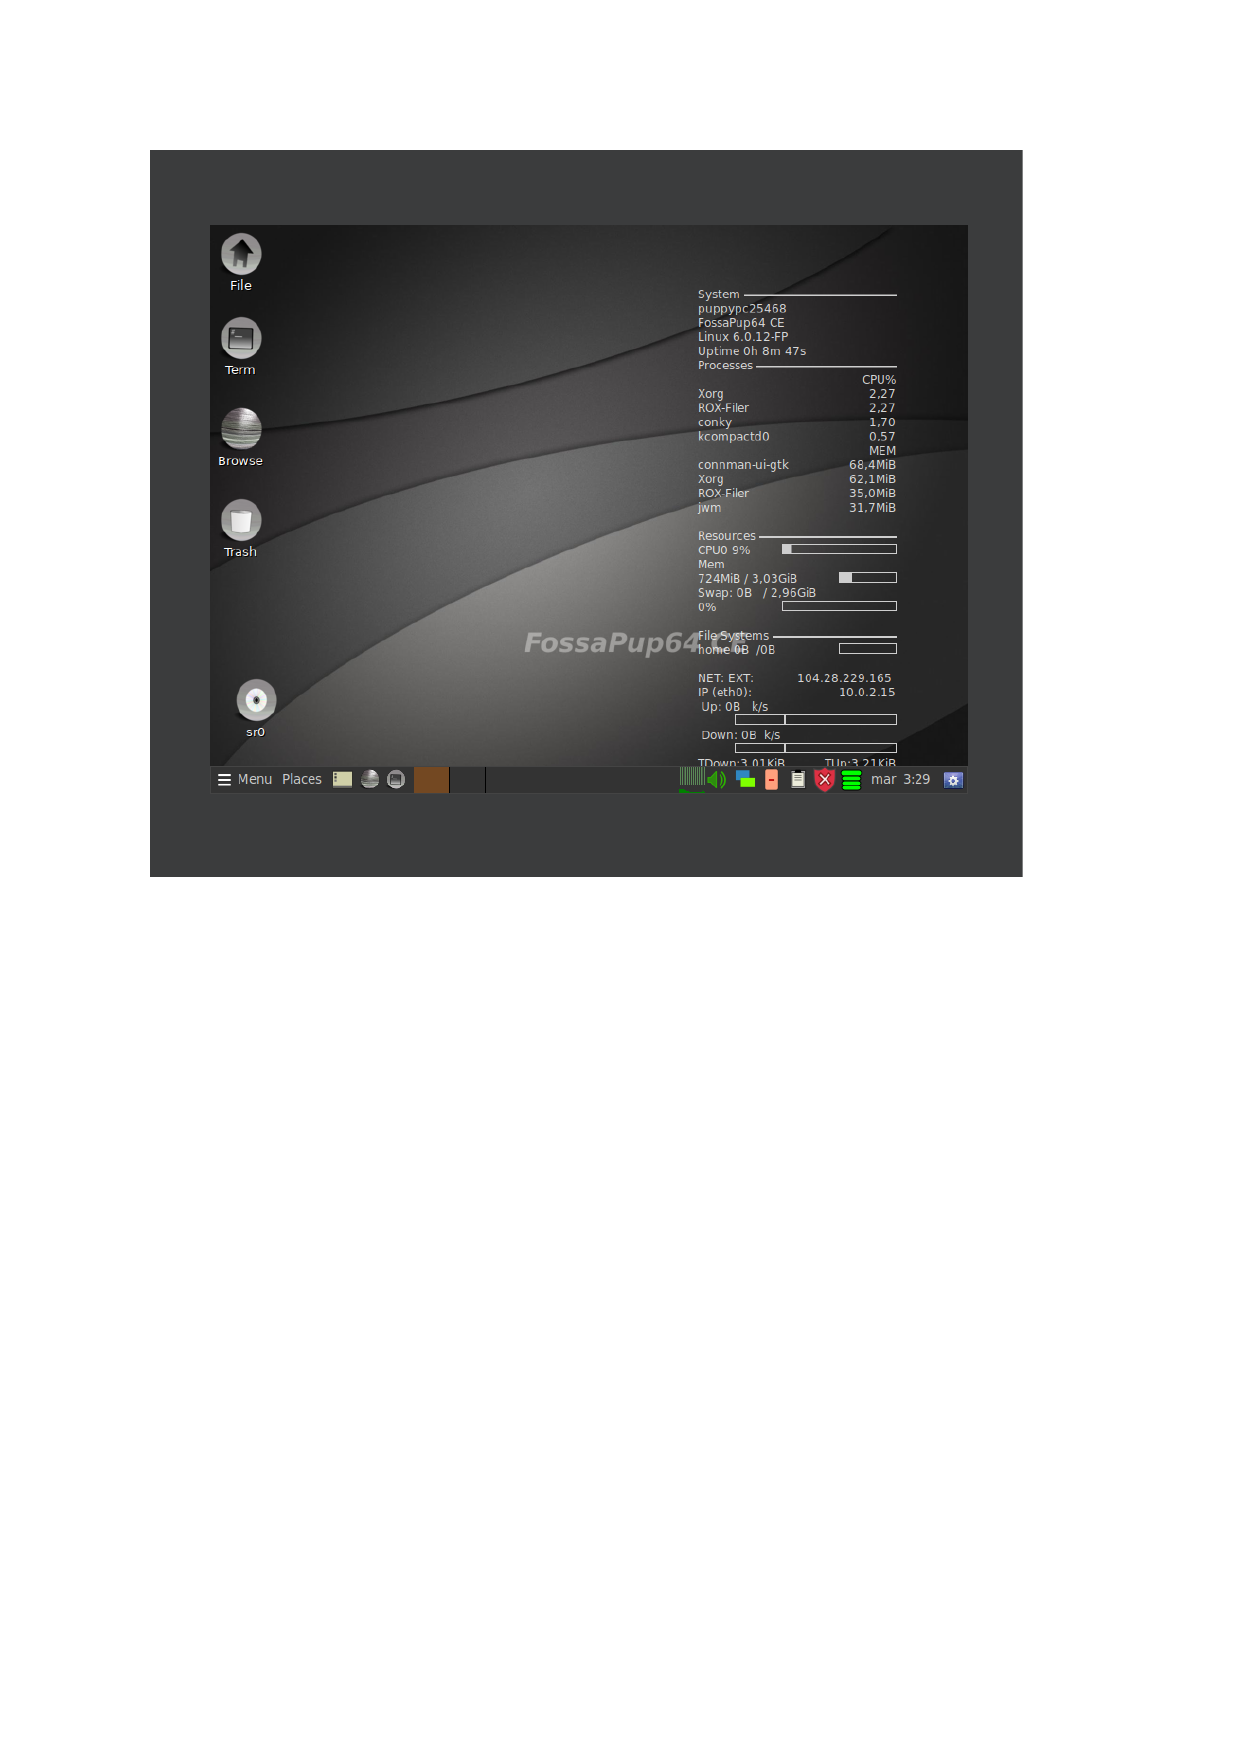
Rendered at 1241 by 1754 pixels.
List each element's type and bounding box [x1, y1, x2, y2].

picture [150, 150, 1023, 877]
